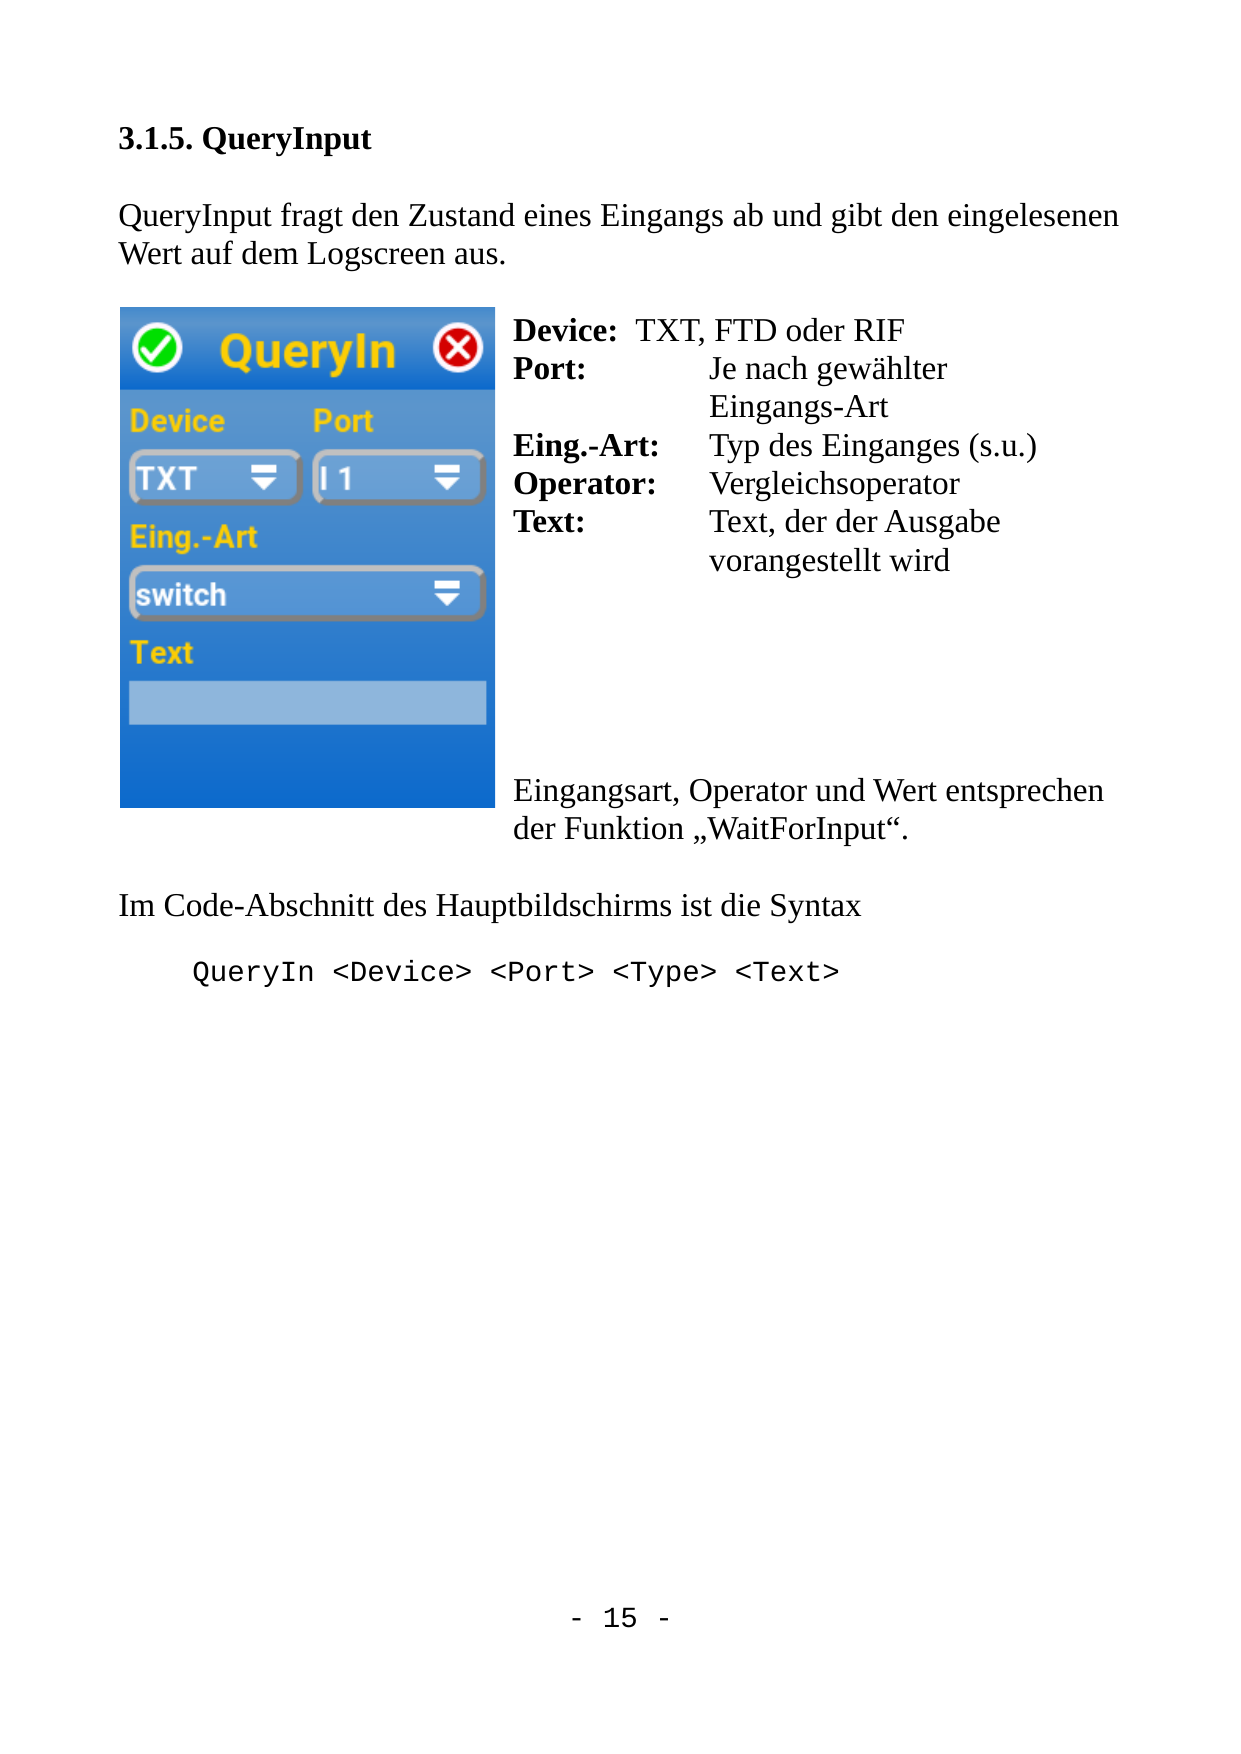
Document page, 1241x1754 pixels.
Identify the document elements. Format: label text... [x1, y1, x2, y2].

text Eingangsart, Operator und Wert entsprechen der Funktion „WaitForInput“. [118, 770, 1122, 846]
picture [120, 307, 496, 808]
text 3.1.5. QueryInput [118, 118, 1122, 156]
text QueryIn <Device> <Port> <Type> <Text> [118, 957, 1122, 990]
text Im Code-Abschnitt des Hauptbildschirms ist die Syntax [118, 885, 1122, 923]
text QueryInput fragt den Zustand eines Eingangs ab und gibt den eingelesenen Wert auf dem Logscreen aus. [118, 195, 1122, 271]
text Device: TXT, FTD oder RIF [496, 310, 1122, 348]
text Operator: Vergleichsoperator [496, 463, 1122, 501]
text Port: Je nach gewählter Eingangs-Art [496, 348, 1122, 425]
text Text: Text, der der Ausgabe vorangestellt wird [496, 501, 1122, 578]
text Eing.-Art: Typ des Einganges (s.u.) [496, 425, 1122, 463]
